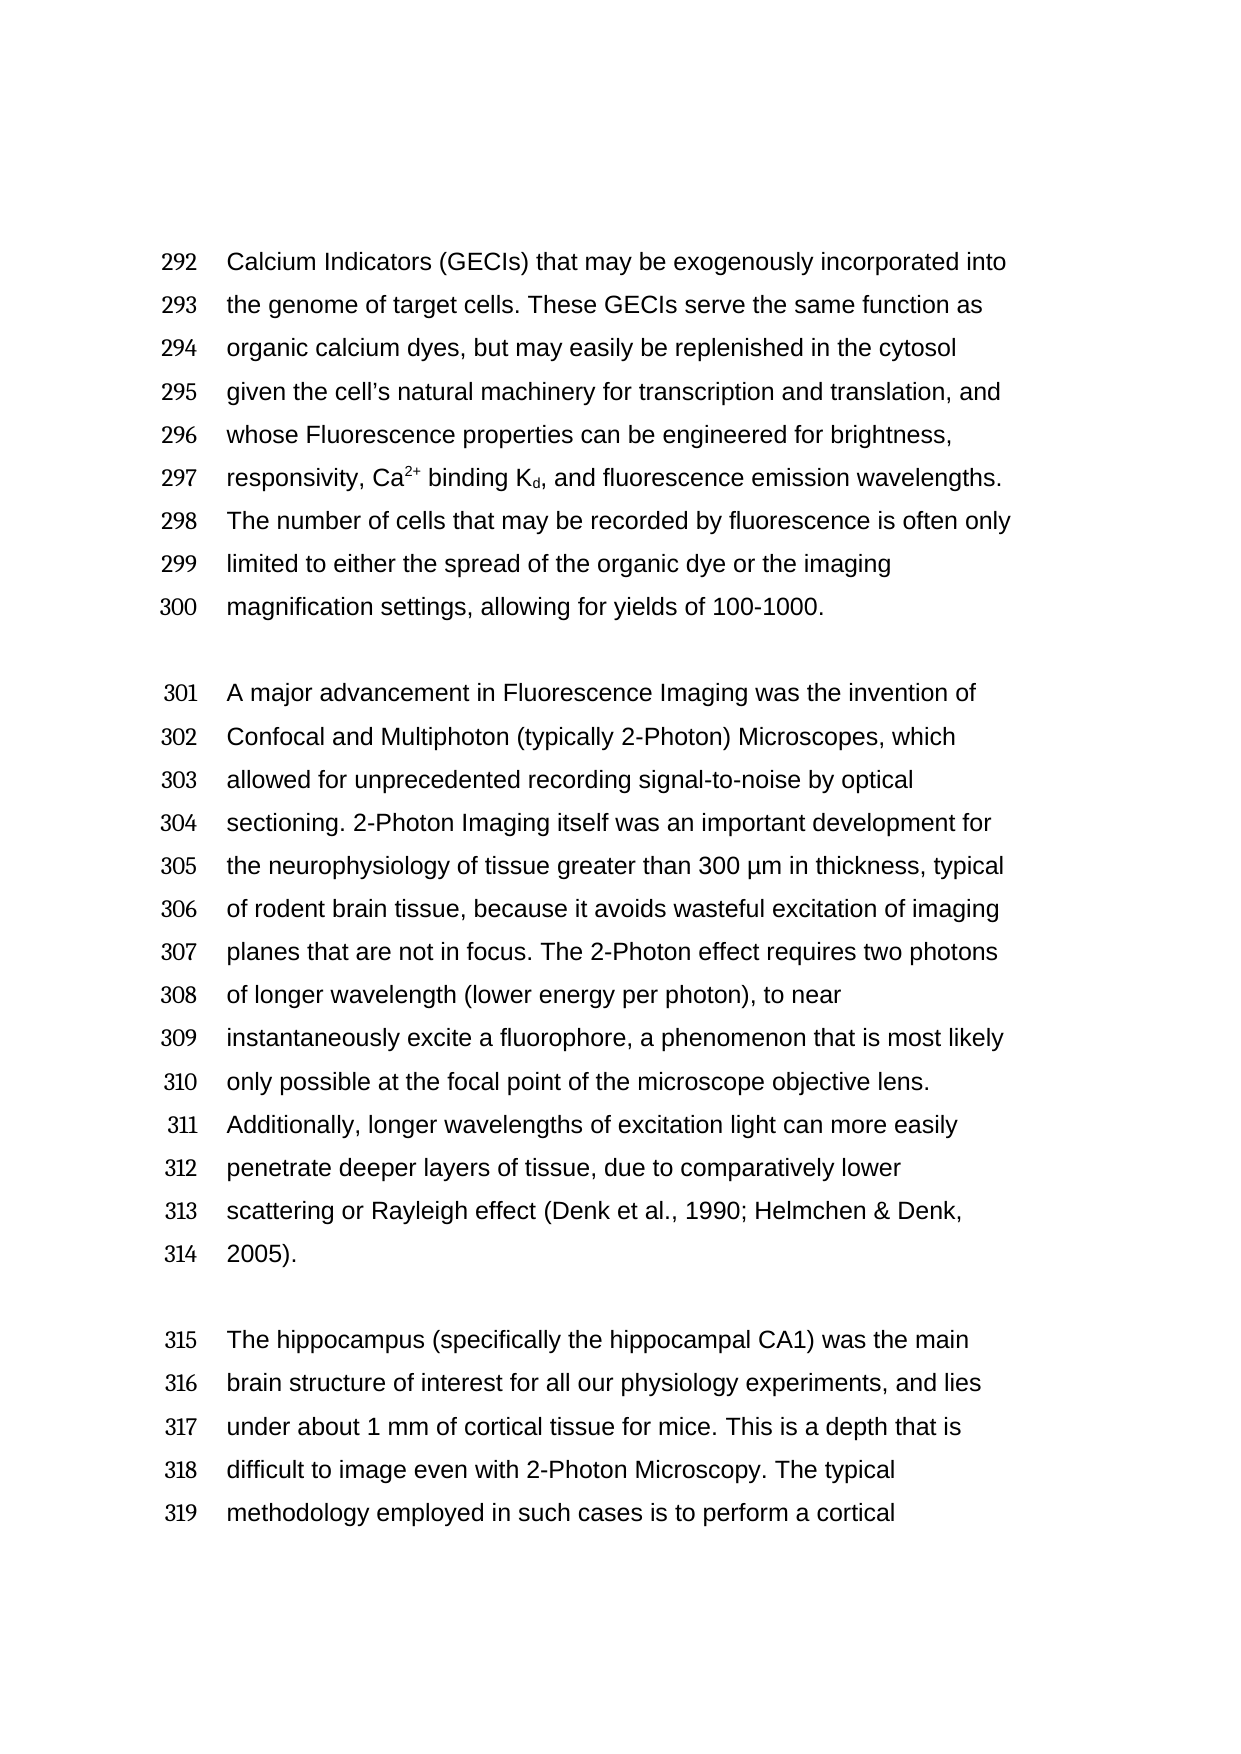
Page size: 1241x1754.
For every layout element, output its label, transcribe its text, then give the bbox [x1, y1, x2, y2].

text Calcium Indicators (GECIs) that may be exogenously incorporated into the genome of target cells. These GECIs serve the same function as organic calcium dyes, but may easily be replenished in the cytosol given the cell’s natural machinery for transcription and translation, and whose Fluorescence properties can be engineered for brightness, responsivity, Ca2+ binding Kd, and fluorescence emission wavelengths. The number of cells that may be recorded by fluorescence is often only limited to either the spread of the organic dye or the imaging magnification settings, allowing for yields of 100-1000. [226, 247, 1014, 621]
text A major advancement in Fluorescence Imaging was the invention of Confocal and Multiphoton (typically 2-Photon) Microscopes, which allowed for unprecedented recording signal-to-noise by optical sectioning. 2-Photon Imaging itself was an important development for the neurophysiology of tissue greater than 300 µm in thickness, typical of rodent brain tissue, because it avoids wasteful excitation of imaging planes that are not in focus. The 2-Photon effect requires two photons of longer wavelength (lower energy per photon), to near instantaneously excite a fluorophore, a phenomenon that is most likely only possible at the focal point of the microscope objective lens. Additionally, longer wavelengths of excitation light can more easily penetrate deeper layers of tissue, due to comparatively lower scattering or Rayleigh effect (Denk et al., 1990; Helmchen & Denk, 2005)⁠. [226, 678, 1014, 1268]
text The hippocampus (specifically the hippocampal CA1) was the main brain structure of interest for all our physiology experiments, and lies under about 1 mm of cortical tissue for mice. This is a depth that is difficult to image even with 2-Photon Microscopy. The typical methodology employed in such cases is to perform a cortical [226, 1325, 1014, 1527]
